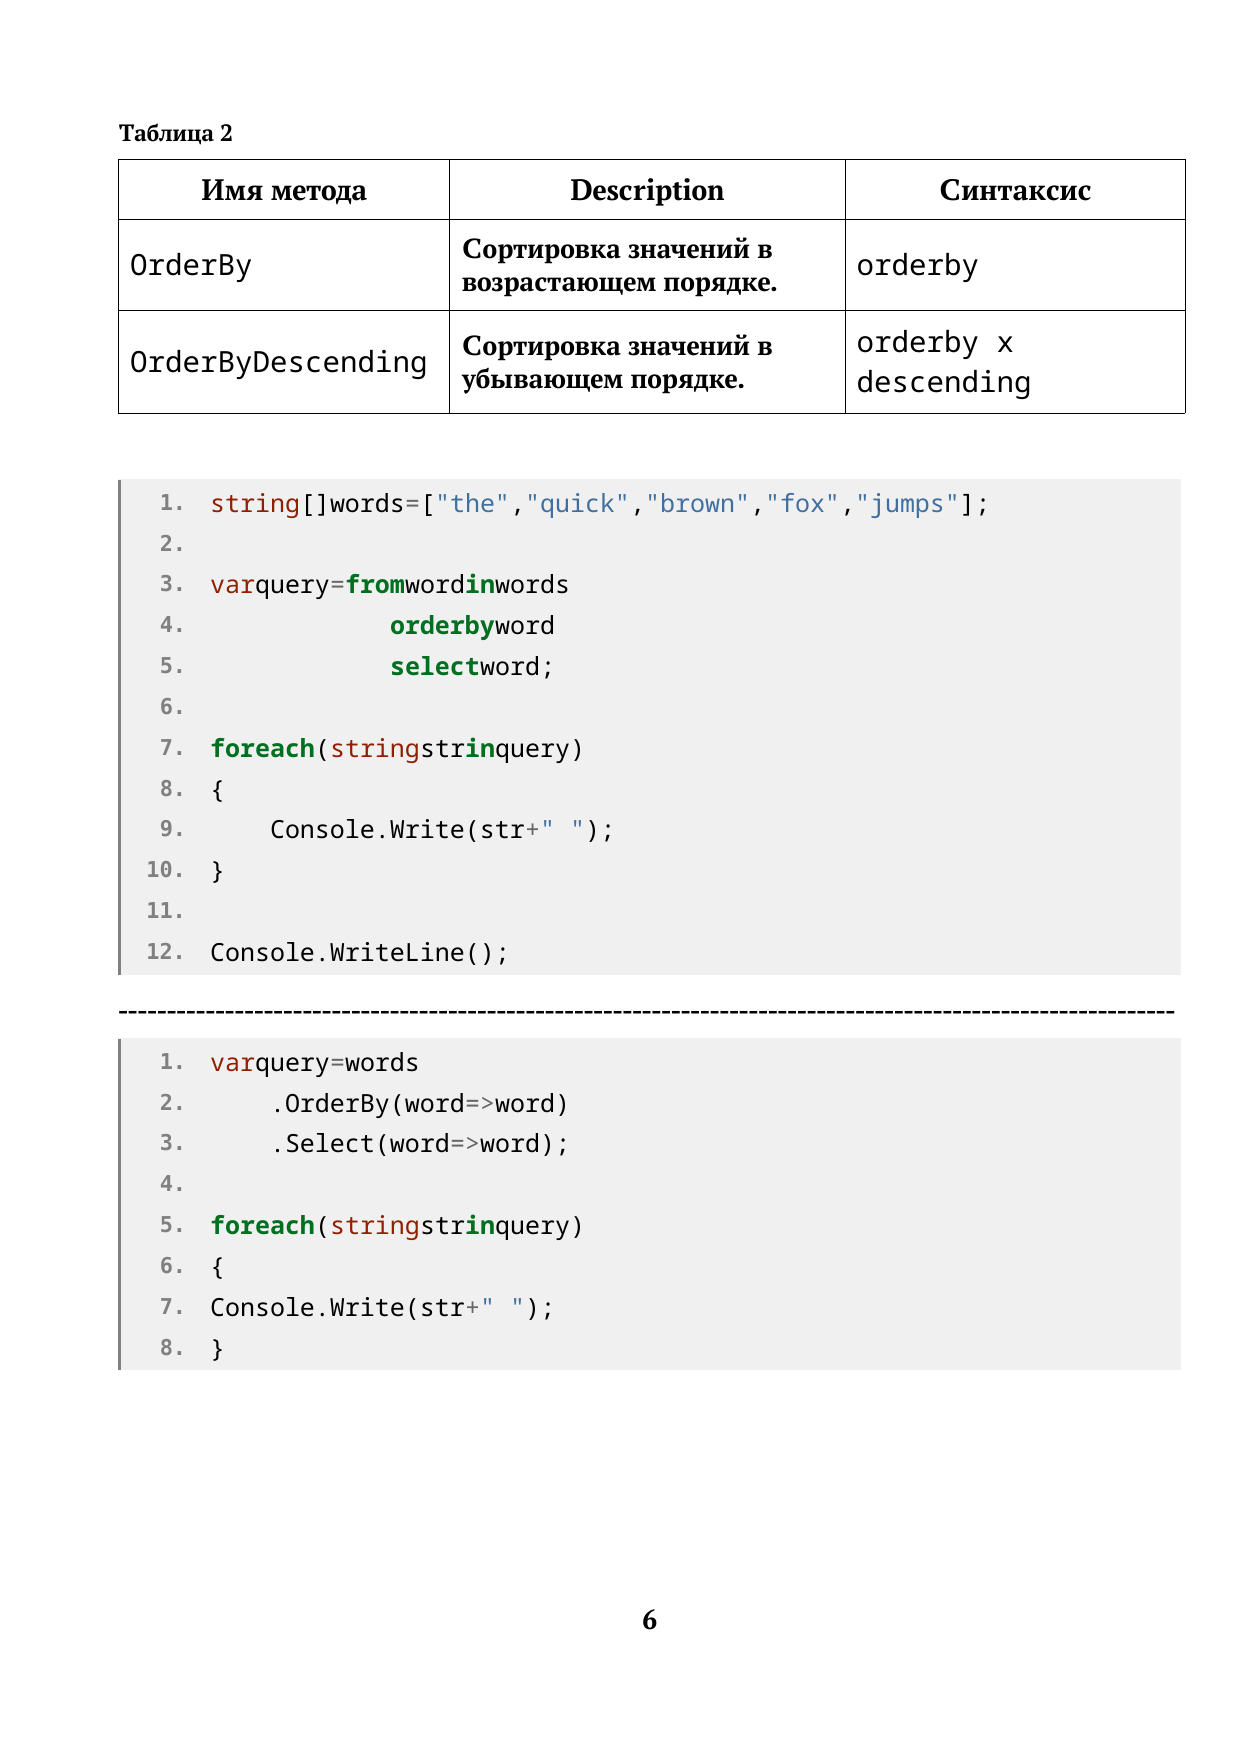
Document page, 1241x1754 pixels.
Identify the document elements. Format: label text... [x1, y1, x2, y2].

list selectword; [121, 643, 1181, 683]
list foreach(stringstrinquery) [121, 724, 1181, 764]
list { [121, 1243, 1181, 1283]
table_cell Сортировка значений в возрастающем порядке. [450, 220, 845, 310]
list Console.Write(str+" "); [121, 806, 1181, 846]
list } [121, 1324, 1181, 1370]
list string[]words=["the","quick","brown","fox","jumps"]; [118, 479, 1181, 519]
table_cell Сортировка значений в убывающем порядке. [450, 311, 845, 413]
table_header Description [450, 160, 845, 219]
text Таблица 2 [118, 118, 1181, 147]
list foreach(stringstrinquery) [121, 1202, 1181, 1242]
list { [121, 765, 1181, 805]
table_header Имя метода [119, 160, 449, 219]
text ------------------------------------------------------------------------------------------------------------- [118, 993, 1181, 1027]
list .Select(word=>word); [121, 1120, 1181, 1160]
list } [121, 847, 1181, 887]
table_header Синтаксис [846, 160, 1185, 219]
list Console.WriteLine(); [121, 929, 1181, 975]
list .OrderBy(word=>word) [121, 1079, 1181, 1119]
list varquery=words [118, 1038, 1181, 1078]
table_cell OrderByDescending [119, 311, 449, 413]
list orderbyword [121, 602, 1181, 642]
list varquery=fromwordinwords [121, 561, 1181, 601]
table_cell OrderBy [119, 220, 449, 310]
table_cell orderby x descending [846, 311, 1185, 413]
list Console.Write(str+" "); [121, 1283, 1181, 1323]
table_cell orderby [846, 220, 1185, 310]
